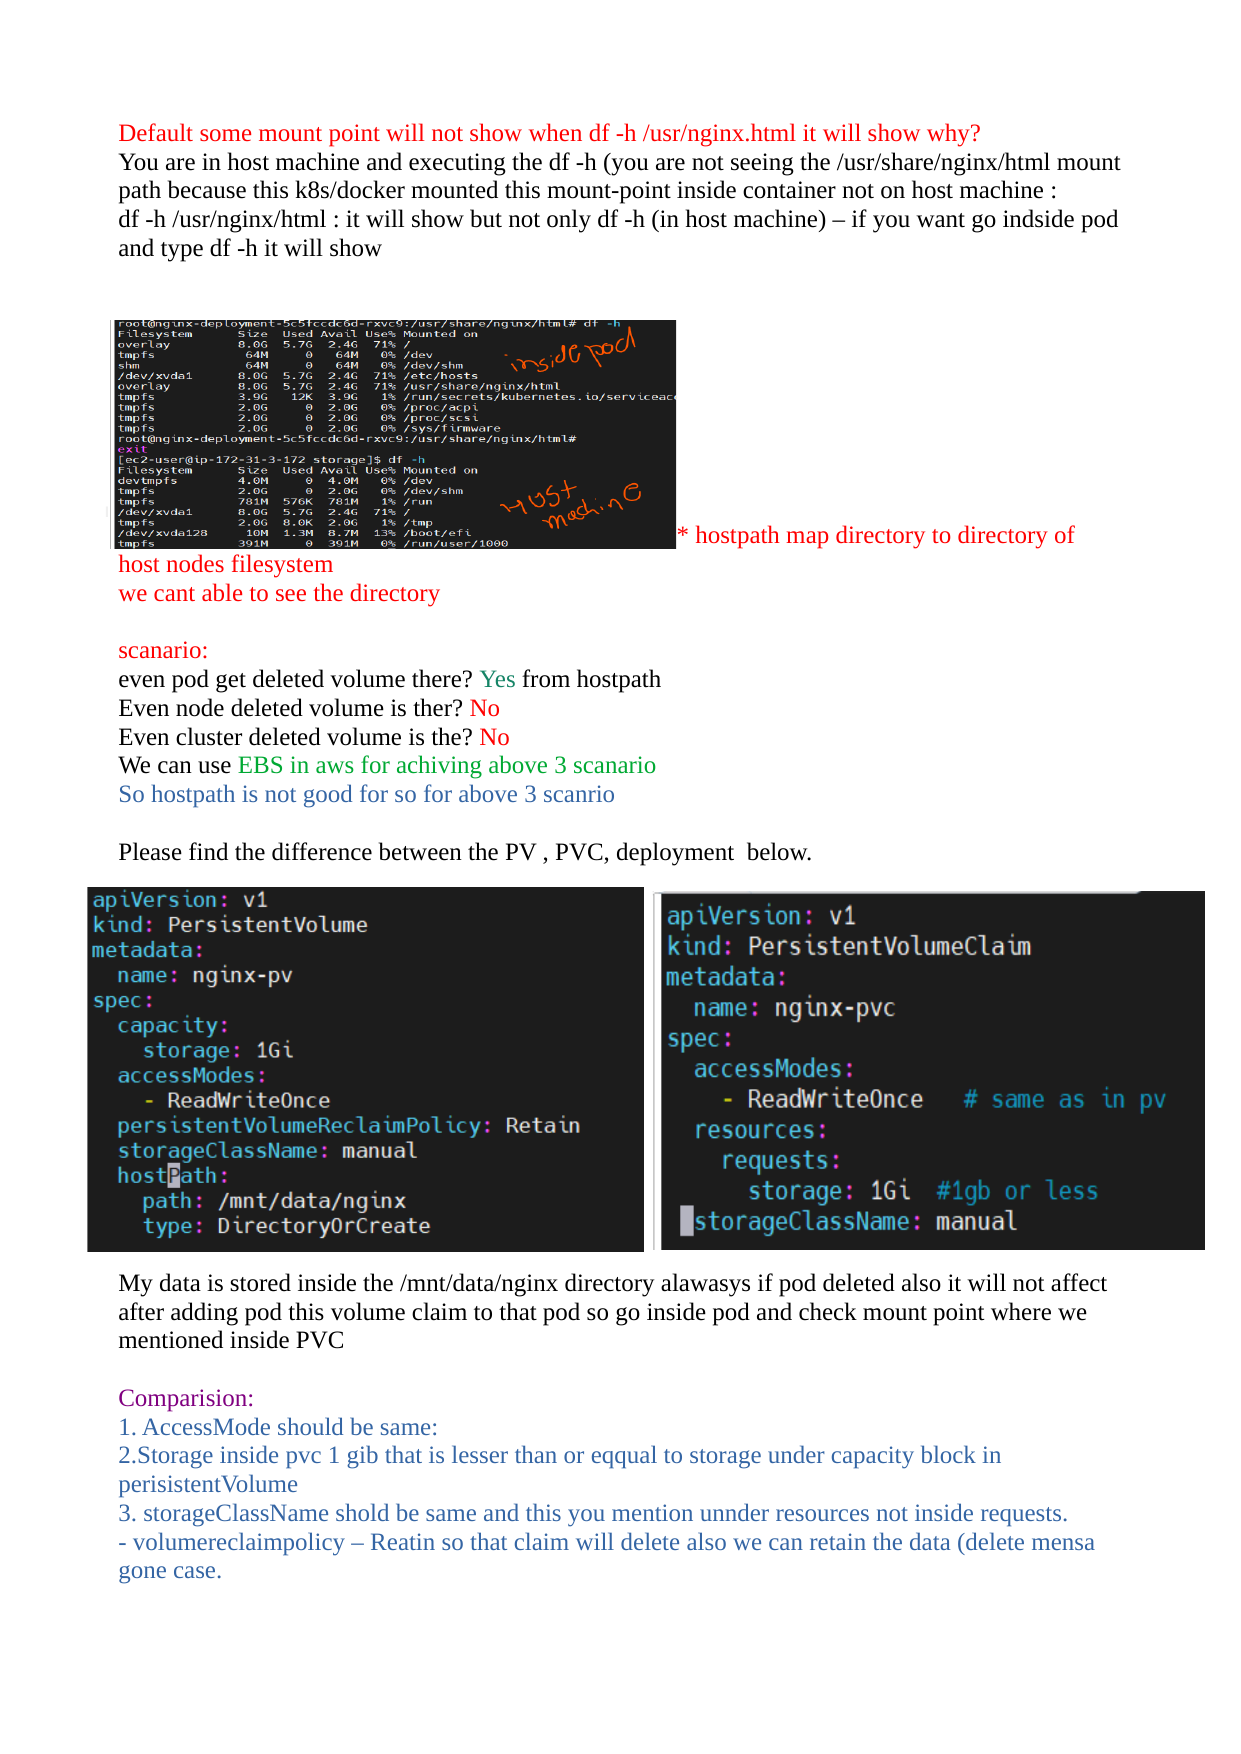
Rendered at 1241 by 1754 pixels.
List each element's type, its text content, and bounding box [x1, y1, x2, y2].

text My data is stored inside the /mnt/data/nginx directory alawasys if pod deleted also it will not affect after adding pod this volume claim to that pod so go inside pod and check mount point where we mentioned inside PVC [118, 1268, 1122, 1354]
text * hostpath map directory to directory of host nodes filesystem we cant able to see the directory [118, 521, 1122, 607]
picture [85, 887, 644, 1252]
text 2.Storage inside pvc 1 gib that is lesser than or eqqual to storage under capacity block in perisistentVolume 3. storageClassName shold be same and this you mention unnder resources not inside requests. - volumereclaimpolicy – Reatin so that claim will delete also we can retain the data (delete mensa gone case. [118, 1441, 1122, 1584]
text Default some mount point will not show when df -h /usr/nginx.html it will show why? You are in host machine and executing the df -h (you are not seeing the /usr/share/nginx/html mount path because this k8s/docker mounted this mount-point inside container not on host machine : df -h /usr/nginx/html : it will show but not only df -h (in host machine) – if you want go indside pod and type df -h it will show [118, 118, 1122, 291]
text scanario: [118, 636, 1122, 664]
text even pod get deleted volume there? Yes from hostpath Even node deleted volume is ther? No Even cluster deleted volume is the? No We can use EBS in aws for achiving above 3 scanario So hostpath is not good for so for above 3 scanrio Please find the difference between the PV , PVC, deployment below. [118, 664, 1122, 1182]
picture [105, 320, 677, 549]
text Comparision: 1. AccessMode should be same: [118, 1383, 1122, 1441]
picture [652, 891, 1205, 1250]
